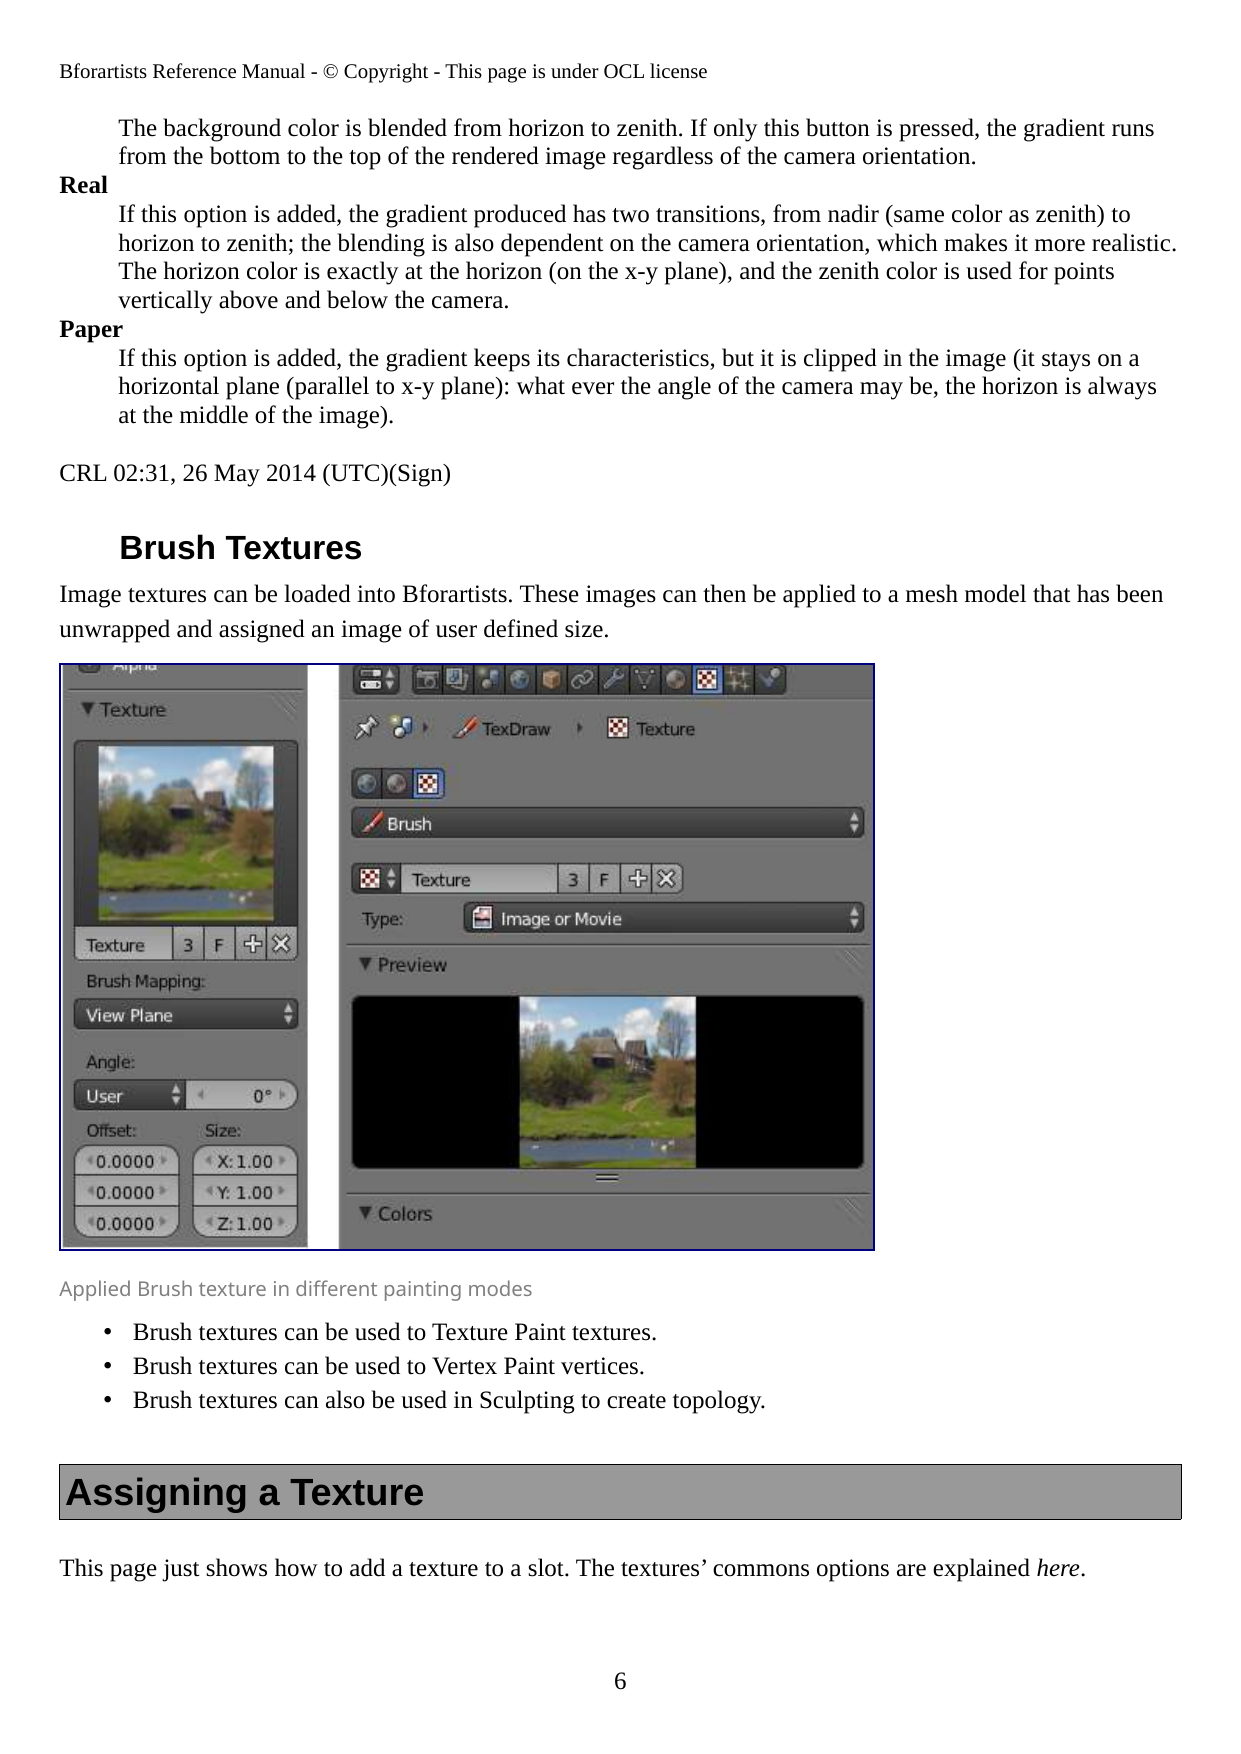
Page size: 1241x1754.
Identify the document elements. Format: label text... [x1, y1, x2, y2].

subtitle Paper [59, 314, 1181, 343]
subtitle Brush Textures [59, 528, 1181, 567]
text Image textures can be loaded into Bforartists. These images can then be applied to a mesh model that has been unwrapped and assigned an image of user defined size. [59, 579, 1181, 643]
table_header Assigning a Texture [60, 1465, 1181, 1519]
subtitle Real [59, 170, 1181, 199]
text Applied Brush texture in different painting modes [59, 1271, 1181, 1302]
list Brush textures can be used to Vertex Paint vertices. [103, 1351, 1181, 1380]
picture [61, 665, 873, 1249]
list If this option is added, the gradient produced has two transitions, from nadir (same color as zenith) to horizon to zenith; the blending is also dependent on the camera orientation, which makes it more realistic. The horizon color is exactly at the horizon (on the x-y plane), and the zenith color is used for points vertically above and below the camera. [118, 199, 1181, 314]
list Brush textures can be used to Texture Paint textures. [103, 1317, 1181, 1345]
text This page just shows how to add a texture to a slot. The textures’ commons options are explained here. [59, 1553, 1181, 1582]
list The background color is blended from horizon to zenith. If only this button is pressed, the gradient runs from the bottom to the top of the rendered image regardless of the camera orientation. [118, 113, 1181, 170]
list If this option is added, the gradient keeps its characteristics, but it is clipped in the image (it stays on a horizontal plane (parallel to x-y plane): what ever the angle of the camera may be, the horizon is always at the middle of the image). [118, 343, 1181, 429]
text CRL 02:31, 26 May 2014 (UTC)(Sign) [59, 458, 1181, 487]
list Brush textures can also be used in Sculpting to create topology. [103, 1386, 1181, 1414]
